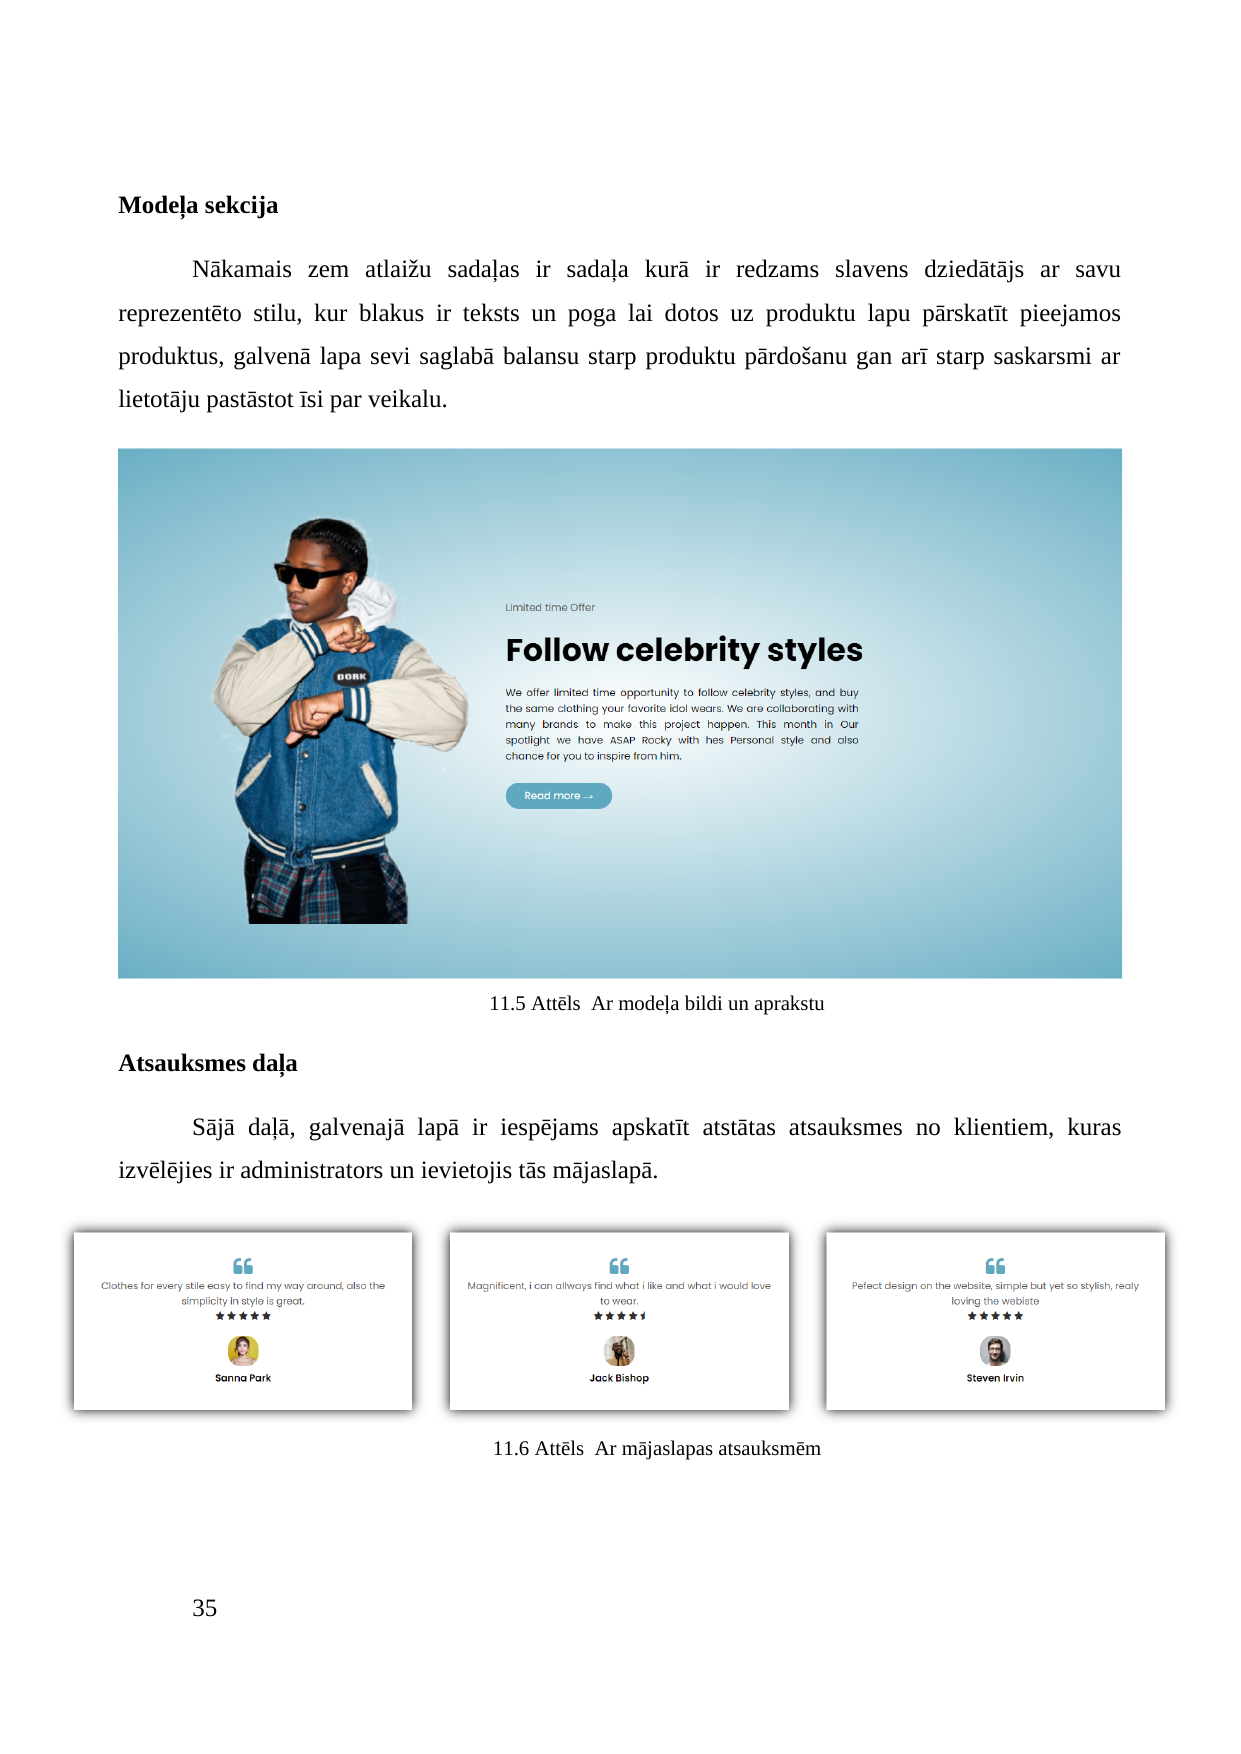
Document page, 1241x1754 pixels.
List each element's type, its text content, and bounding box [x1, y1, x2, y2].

text Nākamais zem atlaižu sadaļas ir sadaļa kurā ir redzams slavens dziedātājs ar savu reprezentēto stilu, kur blakus ir teksts un poga lai dotos uz produktu lapu pārskatīt pieejamos produktus, galvenā lapa sevi saglabā balansu starp produktu pārdošanu gan arī starp saskarsmi ar lietotāju pastāstot īsi par veikalu. [118, 254, 1122, 413]
picture [118, 447, 1123, 979]
text 11.5 Attēls Ar modeļa bildi un aprakstu [118, 979, 1122, 1015]
text Atsauksmes daļa [118, 1048, 1122, 1076]
text Modeļa sekcija [118, 191, 1122, 219]
text 11.6 Attēls Ar mājaslapas atsauksmēm [118, 1424, 1122, 1460]
text Sājā daļā, galvenajā lapā ir iespējams apskatīt atstātas atsauksmes no klientiem, kuras izvēlējies ir administrators un ievietojis tās mājaslapā. [118, 1112, 1122, 1183]
picture [59, 1206, 1182, 1424]
